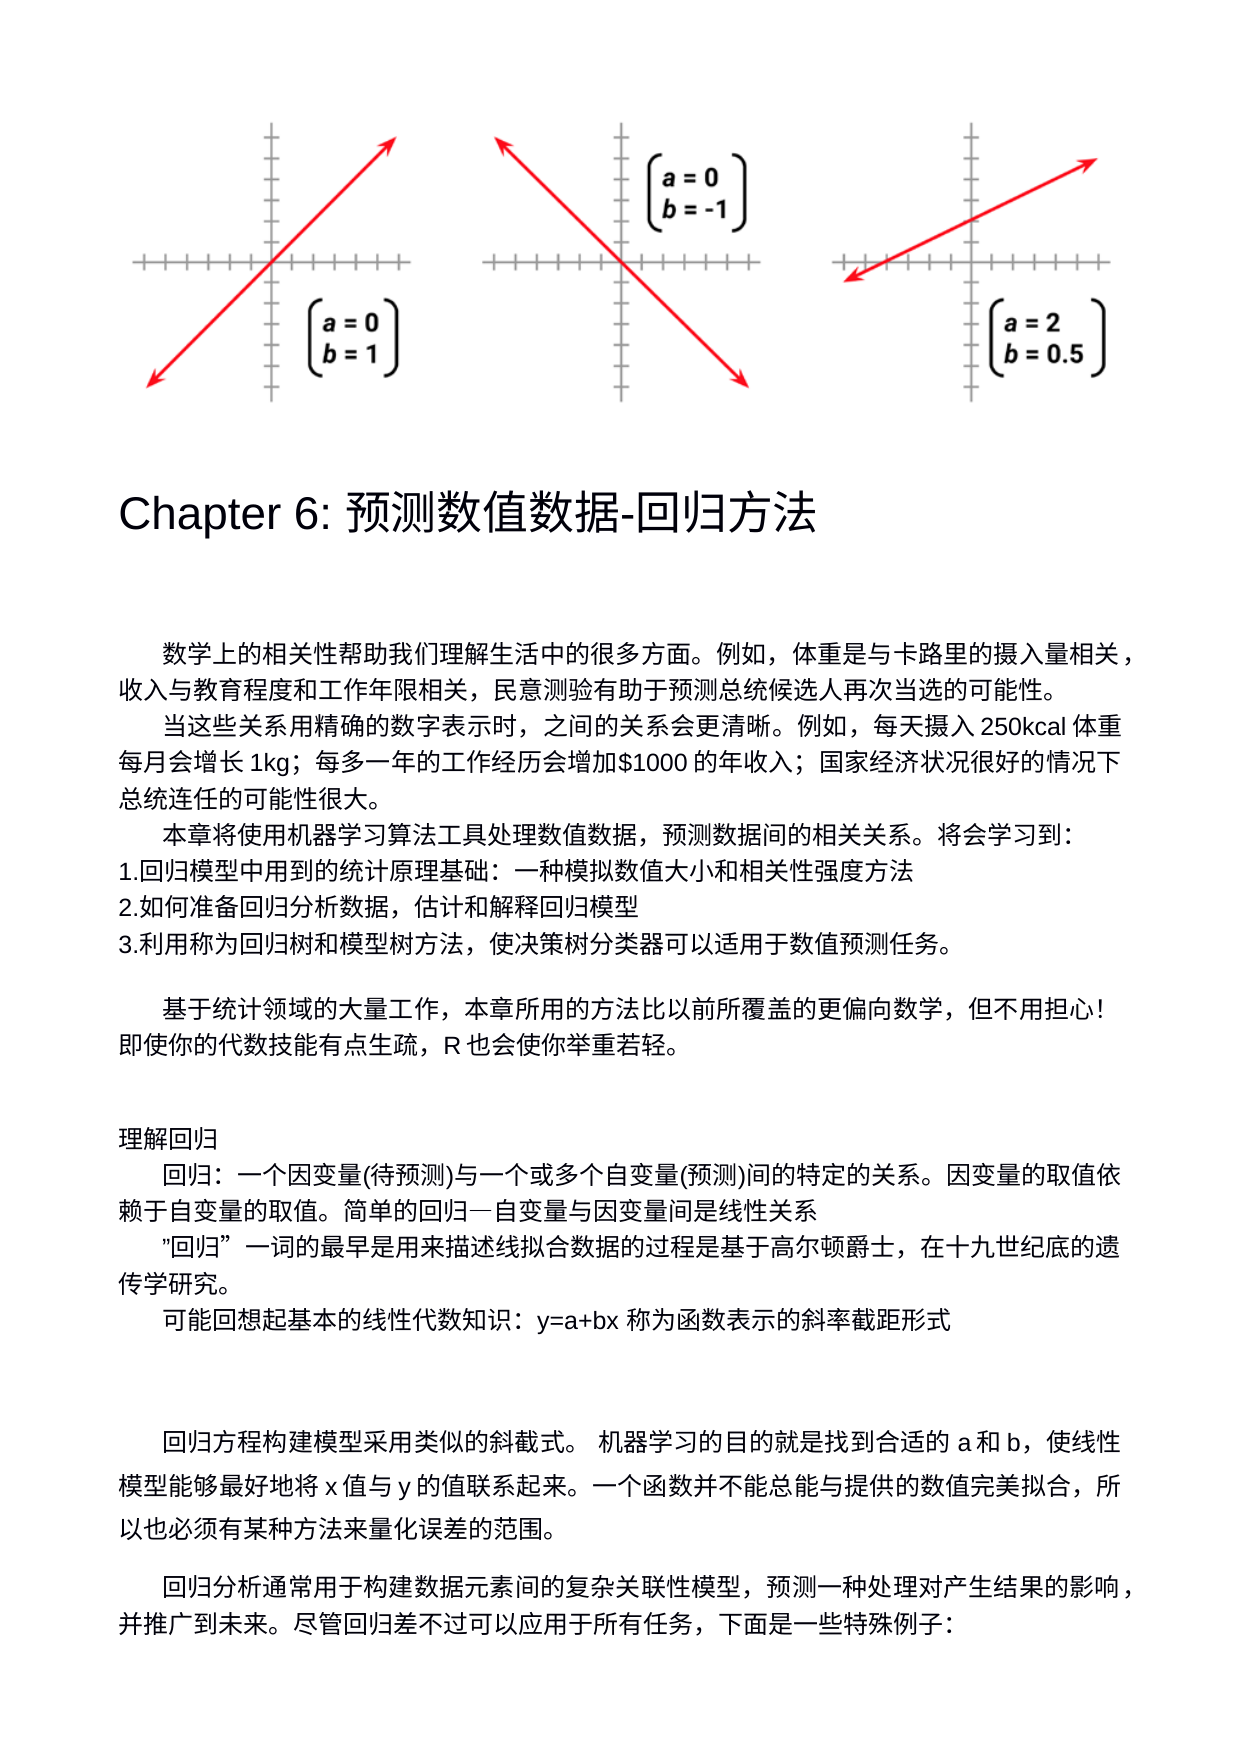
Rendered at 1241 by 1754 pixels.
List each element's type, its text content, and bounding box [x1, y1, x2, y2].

text 可能回想起基本的线性代数知识：y=a+bx 称为函数表示的斜率截距形式 [118, 1300, 1122, 1337]
text 本章将使用机器学习算法工具处理数值数据，预测数据间的相关关系。将会学习到： [118, 815, 1122, 852]
text 当这些关系用精确的数字表示时，之间的关系会更清晰。例如，每天摄入250kcal体重每月会增长1kg；每多一年的工作经历会增加$1000的年收入；国家经济状况很好的情况下总统连任的可能性很大。 [118, 707, 1122, 815]
text 2.如何准备回归分析数据，估计和解释回归模型 [118, 888, 1122, 924]
subtitle Chapter 6: 预测数值数据-回归方法 [118, 411, 1122, 543]
text 数学上的相关性帮助我们理解生活中的很多方面。例如，体重是与卡路里的摄入量相关，收入与教育程度和工作年限相关，民意测验有助于预测总统候选人再次当选的可能性。 [118, 634, 1122, 707]
text 回归：一个因变量(待预测)与一个或多个自变量(预测)间的特定的关系。因变量的取值依赖于自变量的取值。简单的回归—自变量与因变量间是线性关系 [118, 1155, 1122, 1228]
text 1.回归模型中用到的统计原理基础：一种模拟数值大小和相关性强度方法 [118, 852, 1122, 888]
text ”回归”一词的最早是用来描述线拟合数据的过程是基于高尔顿爵士，在十九世纪底的遗传学研究。 [118, 1228, 1122, 1300]
text 理解回归 [118, 1119, 1122, 1155]
text 基于统计领域的大量工作，本章所用的方法比以前所覆盖的更偏向数学，但不用担心！即使你的代数技能有点生疏，R也会使你举重若轻。 [118, 989, 1122, 1062]
text 回归分析通常用于构建数据元素间的复杂关联性模型，预测一种处理对产生结果的影响，并推广到未来。尽管回归差不过可以应用于所有任务，下面是一些特殊例子： [118, 1568, 1122, 1640]
text 回归方程构建模型采用类似的斜截式。 机器学习的目的就是找到合适的a和b，使线性模型能够最好地将x值与y的值联系起来。一个函数并不能总能与提供的数值完美拟合，所以也必须有某种方法来量化误差的范围。 [118, 1423, 1122, 1546]
text 3.利用称为回归树和模型树方法，使决策树分类器可以适用于数值预测任务。 [118, 924, 1122, 960]
